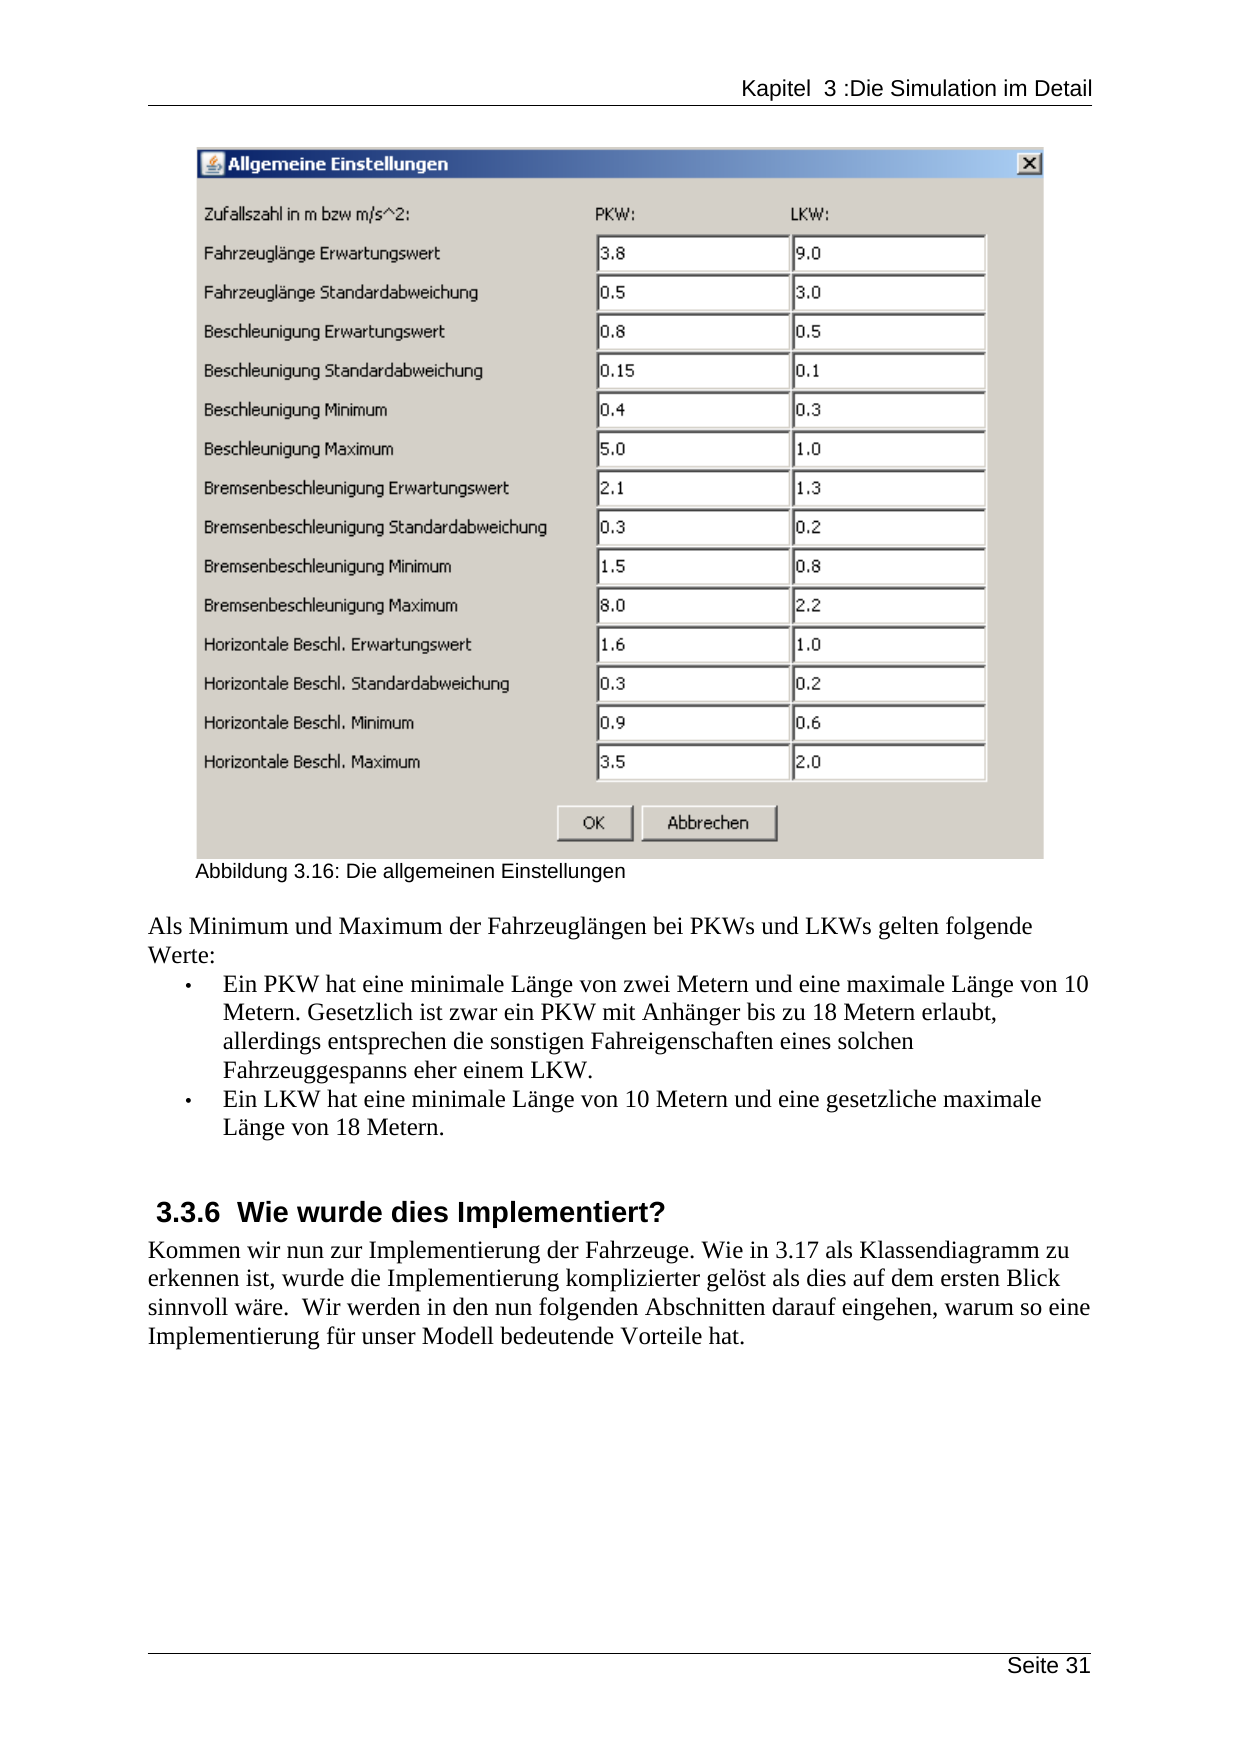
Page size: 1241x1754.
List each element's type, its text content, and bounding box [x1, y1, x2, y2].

list Ein PKW hat eine minimale Länge von zwei Metern und eine maximale Länge von 10 Metern. Gesetzlich ist zwar ein PKW mit Anhänger bis zu 18 Metern erlaubt, allerdings entsprechen die sonstigen Fahreigenschaften eines solchen Fahrzeuggespanns eher einem LKW. [185, 969, 1092, 1084]
text Kommen wir nun zur Implementierung der Fahrzeuge. Wie in Abbildung 3.17 als Klassendiagramm zu erkennen ist, wurde die Implementierung komplizierter gelöst als dies auf dem ersten Blick sinnvoll wäre. Wir werden in den nun folgenden Abschnitten darauf eingehen, warum so eine Implementierung für unser Modell bedeutende Vorteile hat. [148, 1235, 1092, 1350]
list Ein LKW hat eine minimale Länge von 10 Metern und eine gesetzliche maximale Länge von 18 Metern. [185, 1084, 1092, 1141]
picture [196, 147, 1044, 859]
text Als Minimum und Maximum der Fahrzeuglängen bei PKWs und LKWs gelten folgende Werte: [148, 911, 1092, 969]
subtitle Wie wurde dies Implementiert? [148, 1195, 1092, 1228]
text Abbildung 3.16: Die allgemeinen Einstellungen [195, 160, 1045, 882]
